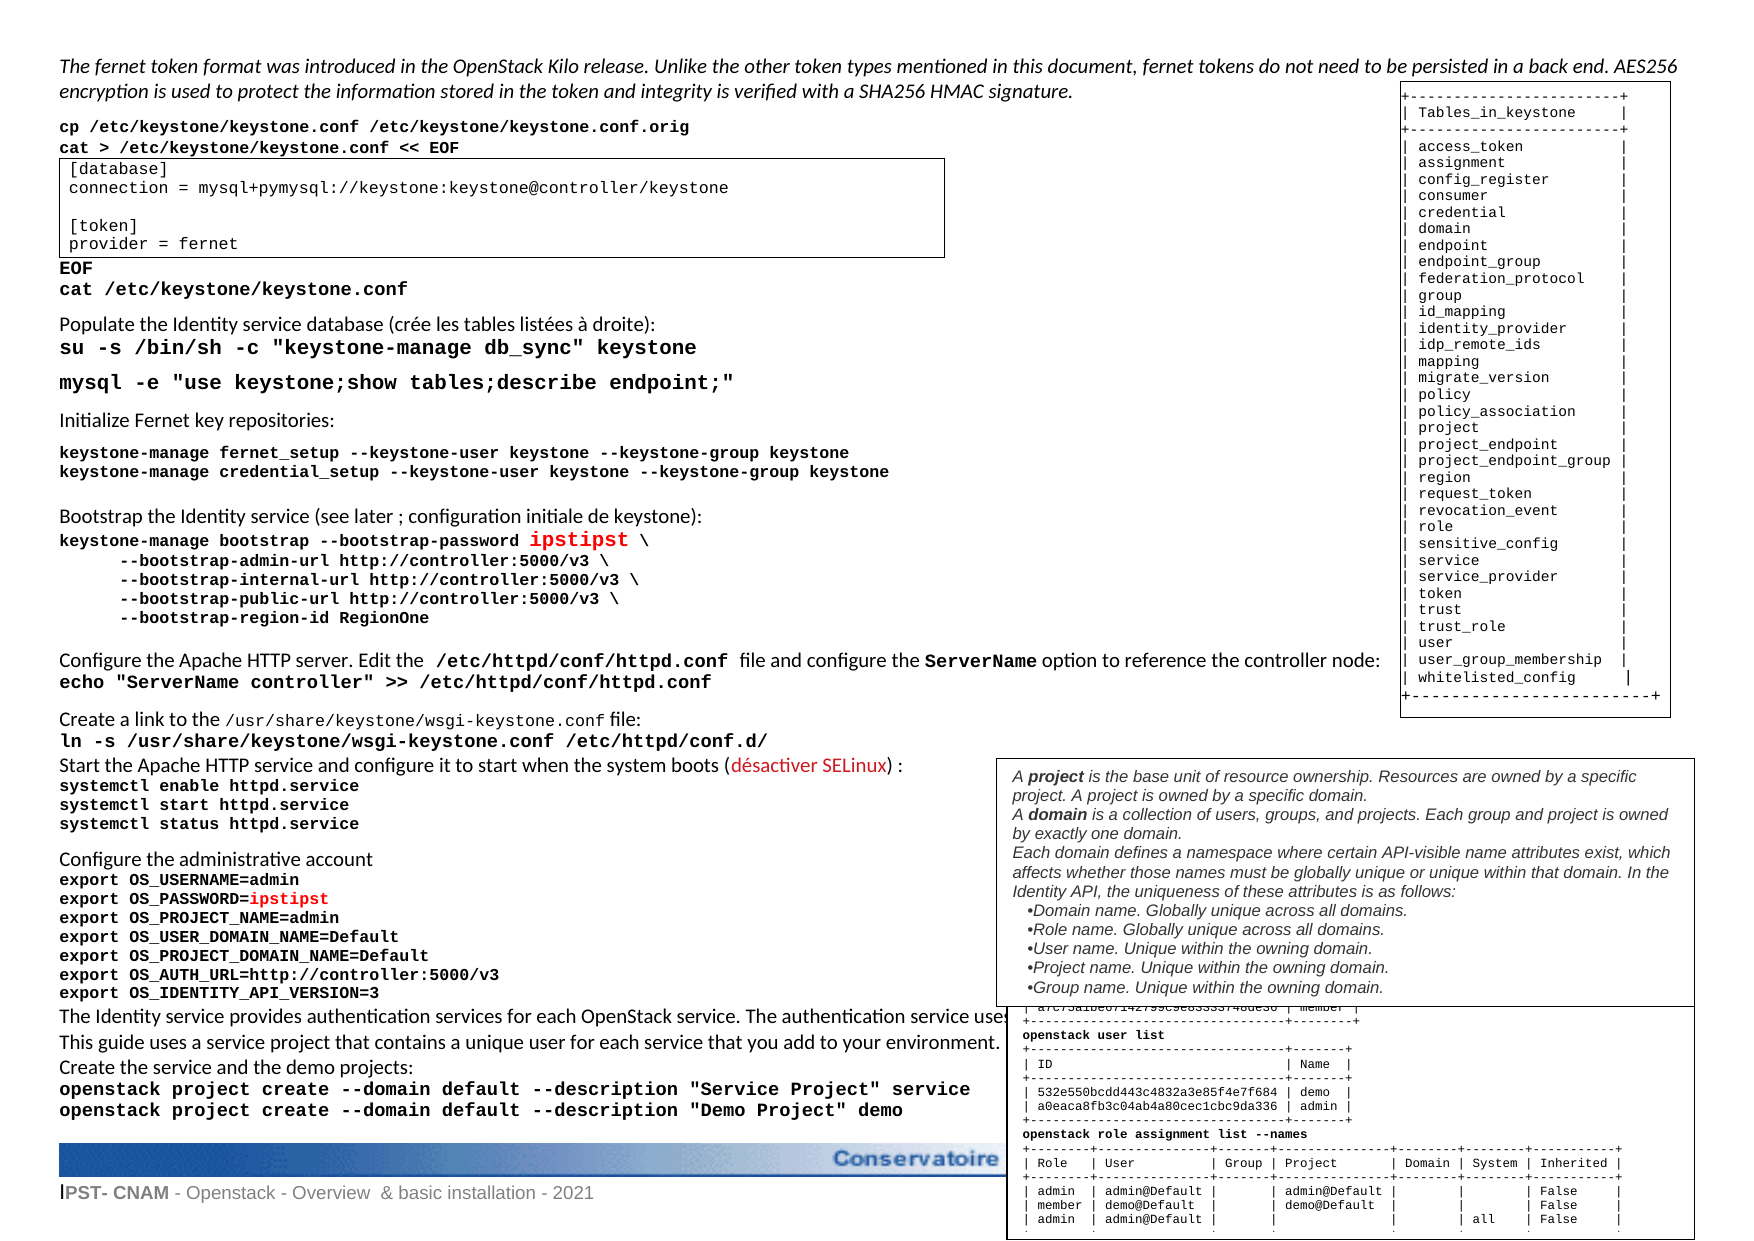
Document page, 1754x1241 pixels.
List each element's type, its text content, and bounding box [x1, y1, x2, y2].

text | admin | admin@Default | | | | all | False | [1022, 1213, 1679, 1228]
text cat /etc/keystone/keystone.conf [59, 279, 1399, 299]
text cp /etc/keystone/keystone.conf /etc/keystone/keystone.conf.orig [59, 116, 1399, 137]
text openstack project create --domain default --description "Service Project" service [59, 1080, 1006, 1101]
text +--------+---------------+-------+---------------+--------+--------+-----------+ [1022, 1228, 1679, 1232]
text •Group name. Unique within the owning domain. [1012, 977, 1679, 997]
text | domain | [1401, 222, 1670, 238]
text | Tables_in_keystone | [1401, 106, 1670, 122]
text +----------------------------------+-------+ [1022, 1072, 1679, 1086]
text | admin | admin@Default | | admin@Default | | | False | [1022, 1185, 1679, 1199]
text openstack user list [1022, 1029, 1679, 1043]
text | config_register | [1401, 172, 1670, 188]
text [database] [60, 159, 944, 176]
text | service_provider | [1401, 569, 1670, 586]
text export OS_AUTH_URL=http://controller:5000/v3 [59, 966, 996, 985]
text +----------------------------------+--------+ [1022, 1015, 1679, 1029]
text A domain is a collection of users, groups, and projects. Each group and project is owned by exactly one domain. [1012, 805, 1679, 843]
text | user_group_membership | [1401, 652, 1670, 669]
text +----------------------------------+-------+ [1022, 1114, 1679, 1128]
text EOF [59, 258, 1399, 279]
text •Domain name. Globally unique across all domains. [1012, 901, 1679, 920]
text echo "ServerName controller" >> /etc/httpd/conf/httpd.conf [59, 673, 1399, 694]
text | service | [1401, 553, 1670, 569]
text A project is the base unit of resource ownership. Resources are owned by a specific project. A project is owned by a specific domain. [1012, 767, 1679, 805]
text Each domain defines a namespace where certain API-visible name attributes exist, which affects whether those names must be globally unique or unique within that domain. In the Identity API, the uniqueness of these attributes is as follows: [1012, 843, 1679, 901]
text openstack project create --domain default --description "Demo Project" demo [59, 1101, 1006, 1122]
text cat > /etc/keystone/keystone.conf << EOF [59, 137, 1399, 157]
text export OS_IDENTITY_API_VERSION=3 [59, 985, 996, 1004]
text | ID | Name | [1022, 1058, 1679, 1072]
text Create a link to the /usr/share/keystone/wsgi-keystone.conf file: [59, 706, 1695, 731]
text --bootstrap-public-url http://controller:5000/v3 \ [59, 591, 1399, 609]
text --bootstrap-region-id RegionOne [59, 609, 1399, 628]
text +------------------------+ [1401, 688, 1670, 706]
text •Project name. Unique within the owning domain. [1012, 958, 1679, 977]
text Bootstrap the Identity service (see later ; configuration initiale de keystone): [59, 504, 1399, 529]
text | sensitive_config | [1401, 536, 1670, 553]
text | id_mapping | [1401, 304, 1670, 321]
text [1671, 258, 1695, 279]
text Start the Apache HTTP service and configure it to start when the system boots (désactiver SELinux) : [59, 753, 1695, 778]
text | region | [1401, 470, 1670, 487]
text | group | [1401, 288, 1670, 304]
text mysql -e "use keystone;show tables;describe endpoint;" [59, 372, 1399, 396]
text •User name. Unique within the owning domain. [1012, 939, 1679, 958]
text | a7c75a1be67142799c9e83333748de36 | member | [1022, 1007, 1679, 1015]
text | Role | User | Group | Project | Domain | System | Inherited | [1022, 1157, 1679, 1171]
text | revocation_event | [1401, 503, 1670, 520]
text | whitelisted_config | [1401, 669, 1670, 688]
text | endpoint_group | [1401, 255, 1670, 271]
text export OS_USERNAME=admin [59, 872, 996, 891]
text systemctl enable httpd.service [59, 778, 996, 797]
text +------------------------+ [1401, 89, 1670, 106]
text | endpoint | [1401, 238, 1670, 255]
text export OS_USER_DOMAIN_NAME=Default [59, 928, 996, 947]
text | consumer | [1401, 188, 1670, 205]
text | identity_provider | [1401, 321, 1670, 337]
text | migrate_version | [1401, 371, 1670, 387]
text The fernet token format was introduced in the OpenStack Kilo release. Unlike the other token types mentioned in this document, fernet tokens do not need to be persisted in a back end. AES256 encryption is used to protect the information stored in the token and integrity is verified with a SHA256 HMAC signature. [59, 53, 1695, 718]
text keystone-manage bootstrap --bootstrap-password ipstipst \ [59, 529, 1399, 553]
text | user | [1401, 636, 1670, 652]
text openstack role assignment list --names [1022, 1128, 1679, 1143]
text This guide uses a service project that contains a unique user for each service that you add to your environment. [59, 1029, 1006, 1054]
text | trust_role | [1401, 619, 1670, 636]
text | assignment | [1401, 155, 1670, 172]
text | a0eaca8fb3c04ab4a80cec1cbc9da336 | admin | [1022, 1100, 1679, 1114]
text connection = mysql+pymysql://keystone:keystone@controller/keystone [60, 176, 944, 198]
text | project_endpoint_group | [1401, 453, 1670, 470]
text provider = fernet [60, 233, 944, 257]
text --bootstrap-internal-url http://controller:5000/v3 \ [59, 572, 1399, 591]
text export OS_PROJECT_NAME=admin [59, 909, 996, 928]
text Configure the Apache HTTP server. Edit the /etc/httpd/conf/httpd.conf file and configure the ServerName option to reference the controller node: [59, 647, 1399, 673]
text | project | [1401, 420, 1670, 437]
text --bootstrap-admin-url http://controller:5000/v3 \ [59, 553, 1399, 572]
text This guide uses a service project that contains a unique user for each service that you add to your environment. [1008, 1007, 1694, 1239]
text +--------+---------------+-------+---------------+--------+--------+-----------+ [1022, 1171, 1679, 1185]
text export OS_PASSWORD=ipstipst [59, 891, 996, 909]
text ln -s /usr/share/keystone/wsgi-keystone.conf /etc/httpd/conf.d/ [59, 731, 1695, 753]
text | credential | [1401, 205, 1670, 222]
text +----------------------------------+-------+ [1022, 1043, 1679, 1058]
text keystone-manage fernet_setup --keystone-user keystone --keystone-group keystone [59, 445, 1399, 464]
text +------------------------+ [1401, 122, 1670, 139]
text | federation_protocol | [1401, 271, 1670, 288]
text keystone-manage credential_setup --keystone-user keystone --keystone-group keystone [59, 464, 1399, 482]
text Start the Apache HTTP service and configure it to start when the system boots (désactiver SELinux) : [997, 759, 1694, 1006]
text | project_endpoint | [1401, 437, 1670, 453]
text | idp_remote_ids | [1401, 337, 1670, 354]
text The Identity service provides authentication services for each OpenStack service. The authentication service uses a combination of domains, projects, users, and roles. [59, 1004, 1006, 1029]
text | access_token | [1401, 139, 1670, 155]
text systemctl start httpd.service [59, 797, 996, 816]
text | role | [1401, 520, 1670, 536]
text | request_token | [1401, 487, 1670, 503]
text su -s /bin/sh -c "keystone-manage db_sync" keystone [59, 337, 1399, 360]
text systemctl status httpd.service [59, 816, 996, 834]
text | policy | [1401, 387, 1670, 404]
text export OS_PROJECT_DOMAIN_NAME=Default [59, 947, 996, 966]
text | mapping | [1401, 354, 1670, 371]
text +--------+---------------+-------+---------------+--------+--------+-----------+ [1022, 1143, 1679, 1157]
text •Role name. Globally unique across all domains. [1012, 920, 1679, 939]
text | 532e550bcdd443c4832a3e85f4e7f684 | demo | [1022, 1086, 1679, 1100]
text Initialize Fernet key repositories: [59, 408, 1399, 433]
text | trust | [1401, 602, 1670, 619]
text Configure the administrative account [59, 846, 996, 872]
text [token] [60, 214, 944, 233]
text Create the service and the demo projects: [59, 1054, 1006, 1080]
text | member | demo@Default | | demo@Default | | | False | [1022, 1199, 1679, 1213]
text | policy_association | [1401, 404, 1670, 420]
text | token | [1401, 586, 1670, 602]
text Populate the Identity service database (crée les tables listées à droite): [59, 311, 1399, 337]
